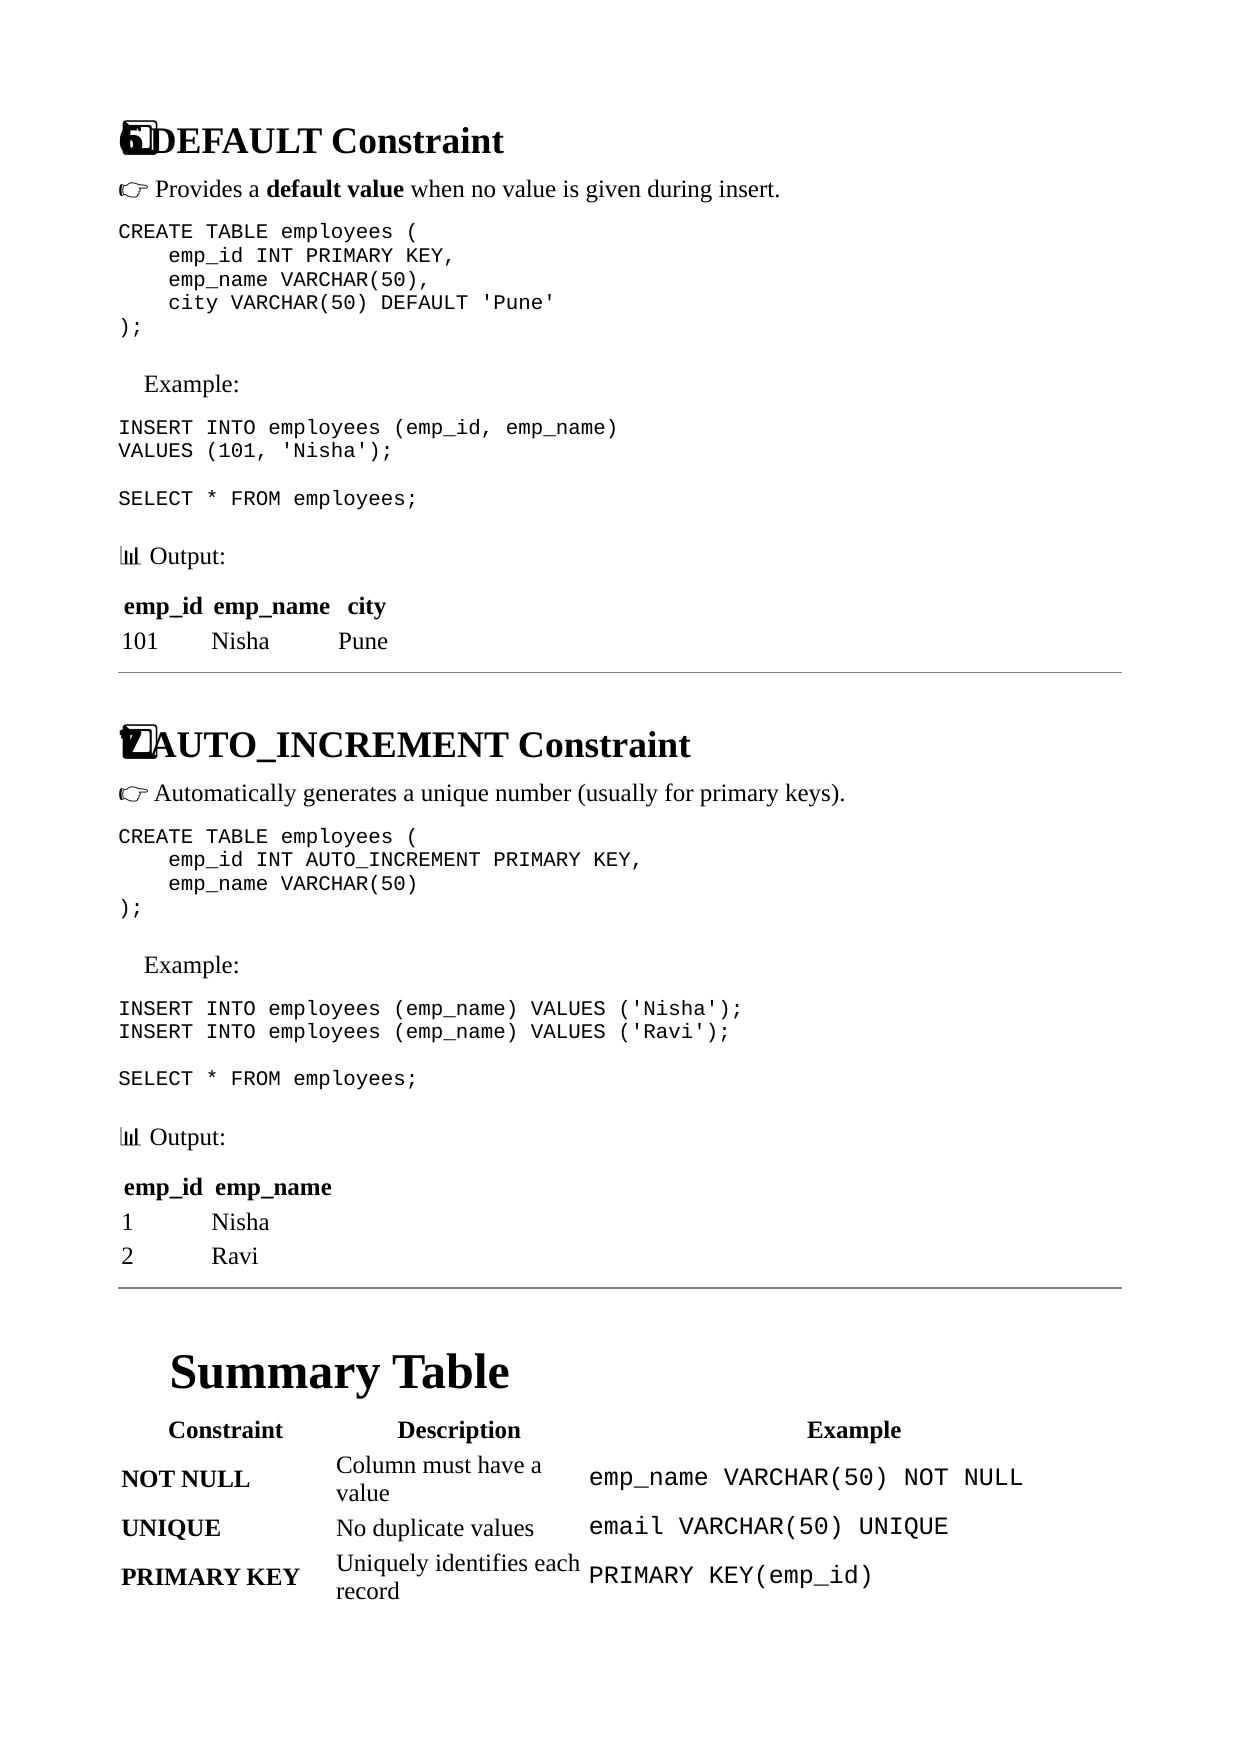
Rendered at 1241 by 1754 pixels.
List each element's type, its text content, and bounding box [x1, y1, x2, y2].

table_cell UNIQUE [118, 1510, 333, 1545]
table_cell Uniquely identifies each record [333, 1545, 586, 1608]
table_cell PRIMARY KEY(emp_id) [586, 1545, 1122, 1608]
text ); [118, 897, 1122, 920]
text emp_id INT PRIMARY KEY, [118, 245, 1122, 269]
subtitle 7️⃣ AUTO_INCREMENT Constraint [118, 723, 1122, 766]
text ); [118, 316, 1122, 339]
text SELECT * FROM employees; [118, 1068, 1122, 1092]
text INSERT INTO employees (emp_id, emp_name) [118, 417, 1122, 440]
text emp_id INT AUTO_INCREMENT PRIMARY KEY, [118, 849, 1122, 873]
text 👉 Provides a default value when no value is given during insert. [118, 174, 1122, 202]
text INSERT INTO employees (emp_name) VALUES ('Ravi'); [118, 1021, 1122, 1045]
table_header emp_name [208, 588, 335, 623]
text 📊 Output: [118, 541, 1122, 569]
table_cell 2 [118, 1238, 208, 1273]
table_cell Column must have a value [333, 1447, 586, 1510]
subtitle 6️⃣ DEFAULT Constraint [118, 118, 1122, 161]
table_header city [335, 588, 398, 623]
table_cell email VARCHAR(50) UNIQUE [586, 1510, 1122, 1545]
subtitle 🧠 Summary Table [118, 1342, 1122, 1400]
text city VARCHAR(50) DEFAULT 'Pune' [118, 292, 1122, 316]
table_header Example [586, 1412, 1122, 1447]
table_cell Ravi [208, 1238, 338, 1273]
table_cell No duplicate values [333, 1510, 586, 1545]
text ✅ Example: [118, 369, 1122, 398]
text INSERT INTO employees (emp_name) VALUES ('Nisha'); [118, 997, 1122, 1021]
table_cell 1 [118, 1204, 208, 1238]
table_header Description [333, 1412, 586, 1447]
text CREATE TABLE employees ( [118, 221, 1122, 245]
text emp_name VARCHAR(50), [118, 269, 1122, 292]
table_header emp_id [118, 588, 208, 623]
text 📊 Output: [118, 1122, 1122, 1150]
table_cell NOT NULL [118, 1447, 333, 1510]
text 👉 Automatically generates a unique number (usually for primary keys). [118, 778, 1122, 807]
table_cell Nisha [208, 1204, 338, 1238]
text CREATE TABLE employees ( [118, 826, 1122, 849]
table_header emp_id [118, 1169, 208, 1204]
table_cell emp_name VARCHAR(50) NOT NULL [586, 1447, 1122, 1510]
table_cell Nisha [208, 623, 335, 657]
table_header emp_name [208, 1169, 338, 1204]
text SELECT * FROM employees; [118, 488, 1122, 511]
table_cell PRIMARY KEY [118, 1545, 333, 1608]
table_header Constraint [118, 1412, 333, 1447]
text ✅ Example: [118, 950, 1122, 979]
text VALUES (101, 'Nisha'); [118, 440, 1122, 464]
table_cell Pune [335, 623, 398, 657]
text emp_name VARCHAR(50) [118, 873, 1122, 897]
table_cell 101 [118, 623, 208, 657]
